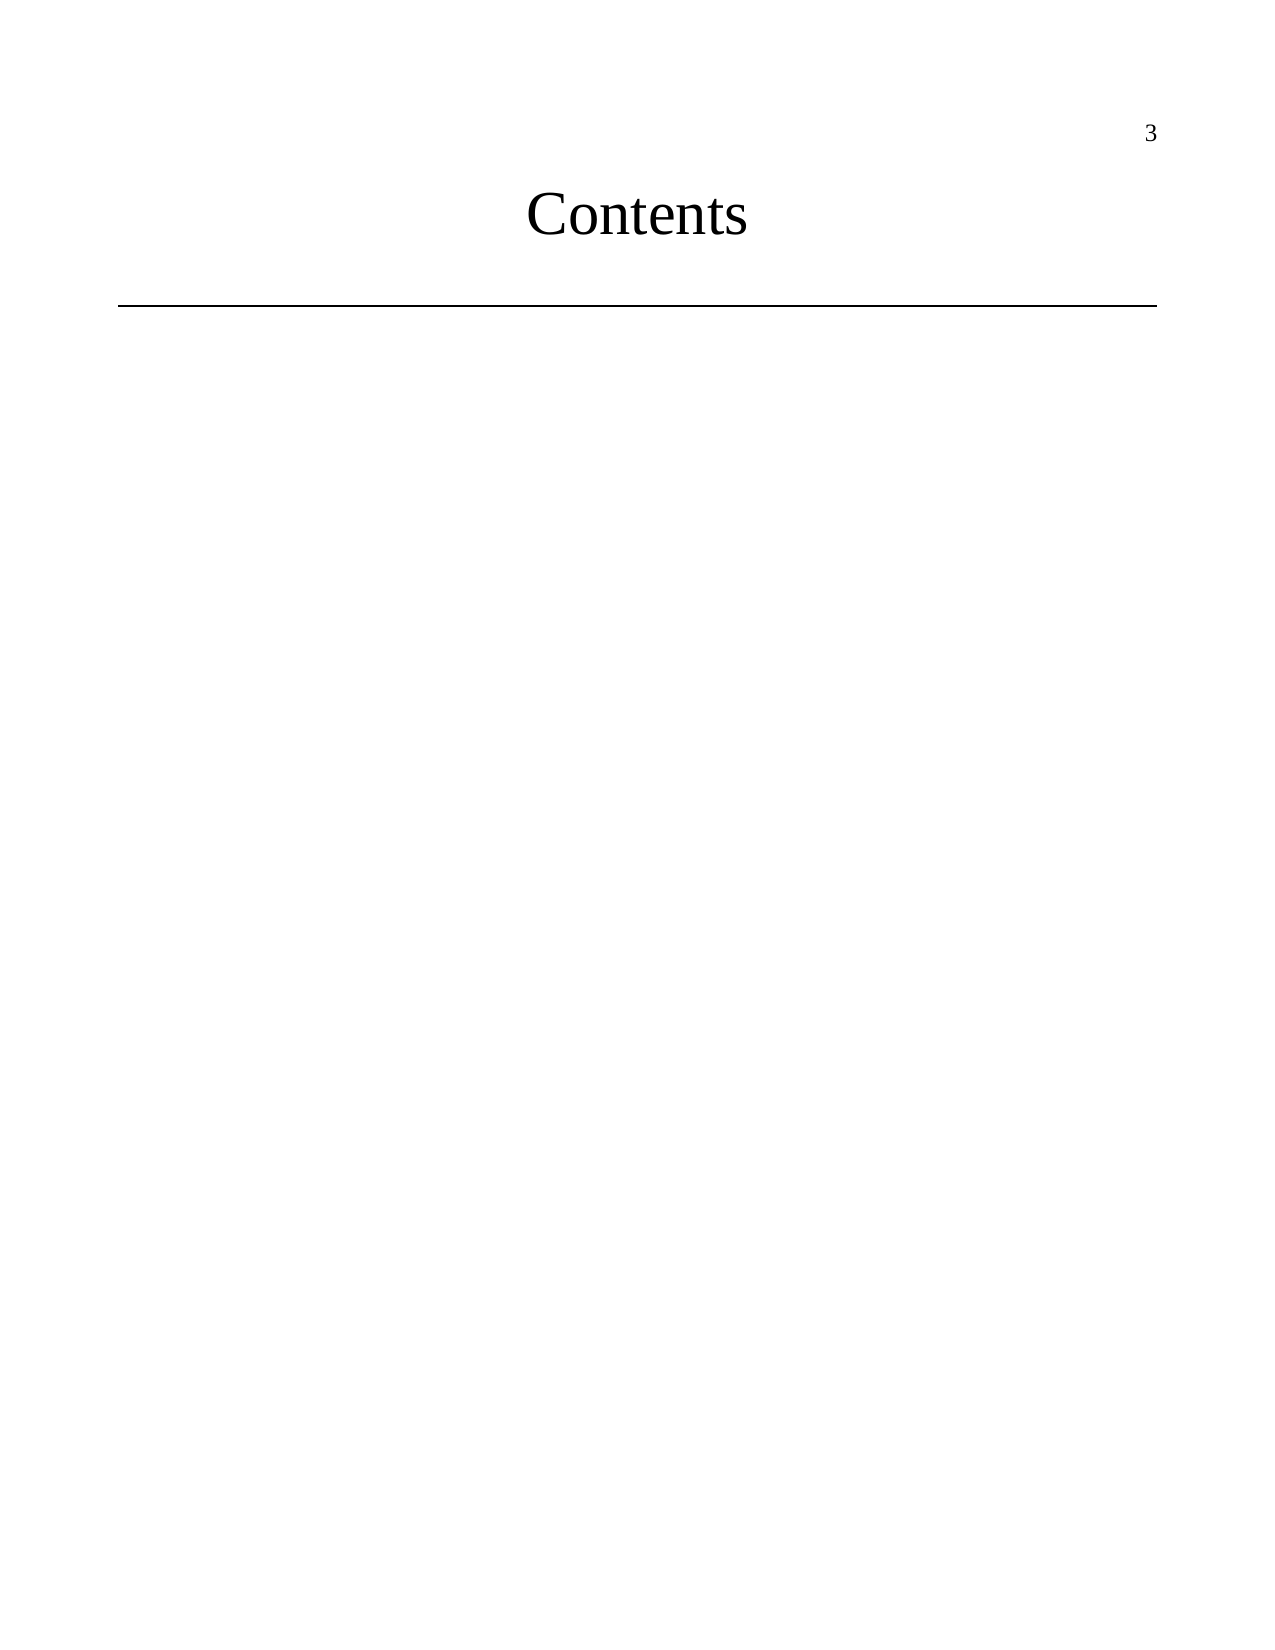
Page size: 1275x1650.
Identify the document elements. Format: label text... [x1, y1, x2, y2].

text Contents [118, 176, 1157, 248]
